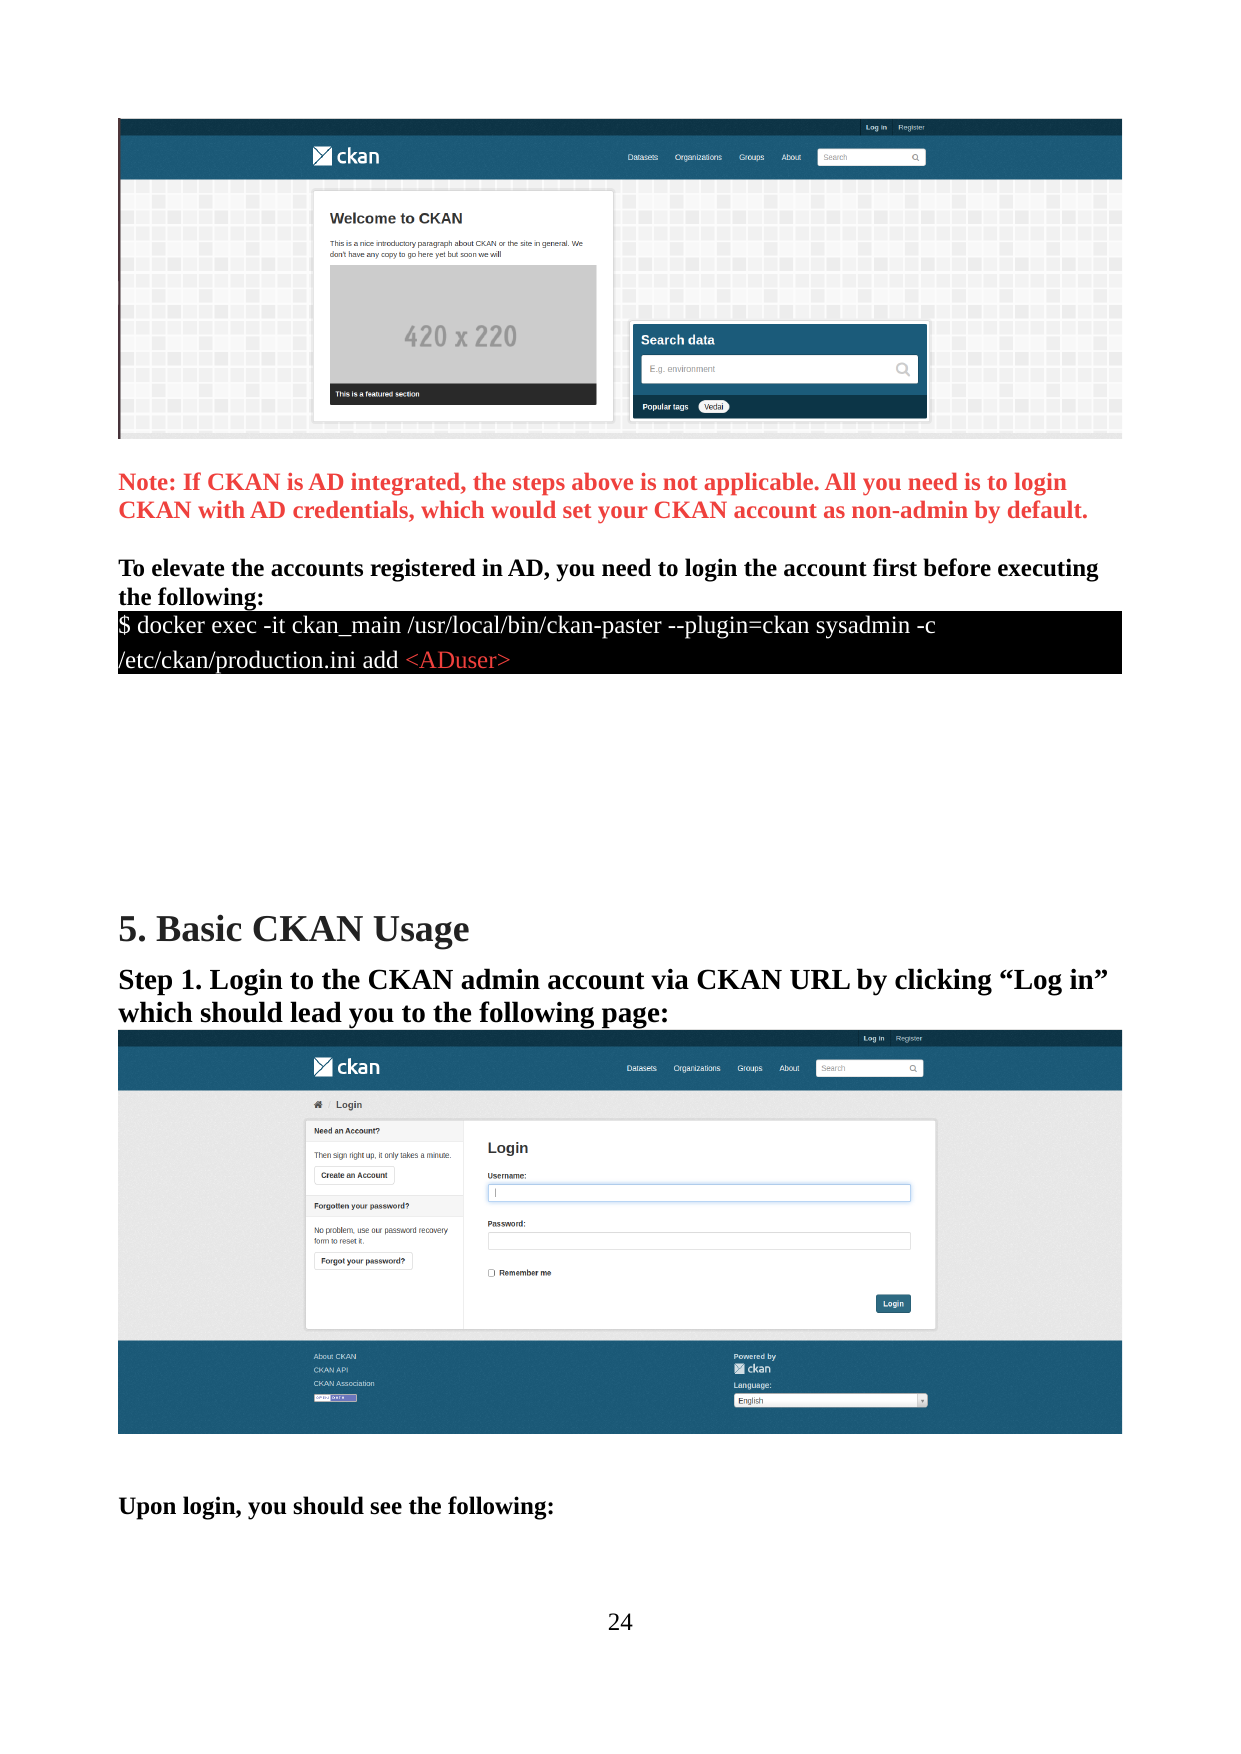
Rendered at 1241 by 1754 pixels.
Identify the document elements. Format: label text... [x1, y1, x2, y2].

text Step 1. Login to the CKAN admin account via CKAN URL by clicking “Log in” which should lead you to the following page: [118, 962, 1122, 1029]
text Upon login, you should see the following: [118, 1491, 1122, 1520]
subtitle 5. Basic CKAN Usage [118, 906, 1122, 949]
text To elevate the accounts registered in AD, you need to login the account first before executing the following: [118, 553, 1122, 611]
text $ docker exec -it ckan_main /usr/local/bin/ckan-paster --plugin=ckan sysadmin -c /etc/ckan/production.ini add <ADuser> [118, 611, 1122, 674]
picture [118, 1029, 1123, 1434]
text Note: If CKAN is AD integrated, the steps above is not applicable. All you need is to login CKAN with AD credentials, which would set your CKAN account as non-admin by default. [118, 467, 1122, 524]
picture [118, 118, 1123, 439]
